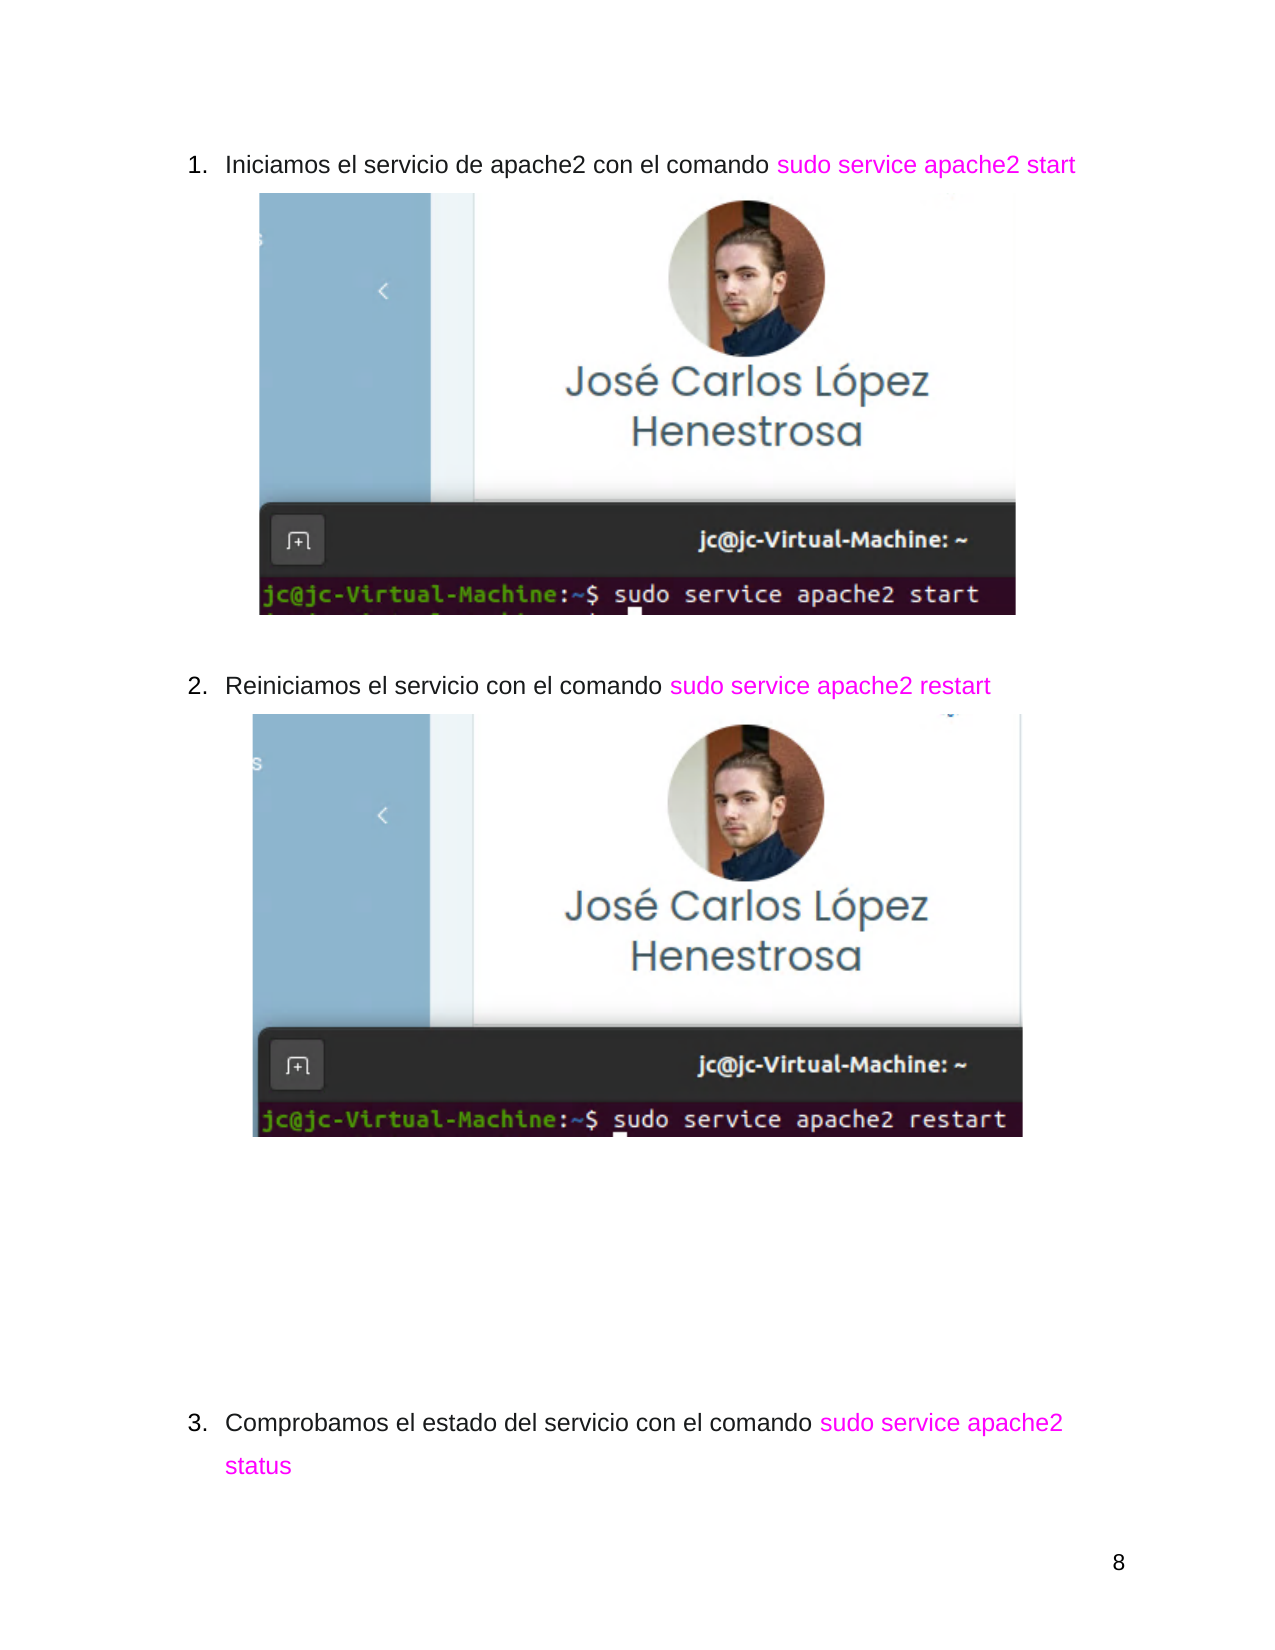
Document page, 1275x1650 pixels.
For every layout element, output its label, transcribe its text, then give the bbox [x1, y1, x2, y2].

picture [252, 714, 1023, 1137]
list Reiniciamos el servicio con el comando sudo service apache2 restart [187, 671, 1125, 700]
picture [259, 193, 1016, 615]
list Comprobamos el estado del servicio con el comando sudo service apache2 status [187, 1408, 1125, 1480]
list Iniciamos el servicio de apache2 con el comando sudo service apache2 start [187, 150, 1125, 179]
